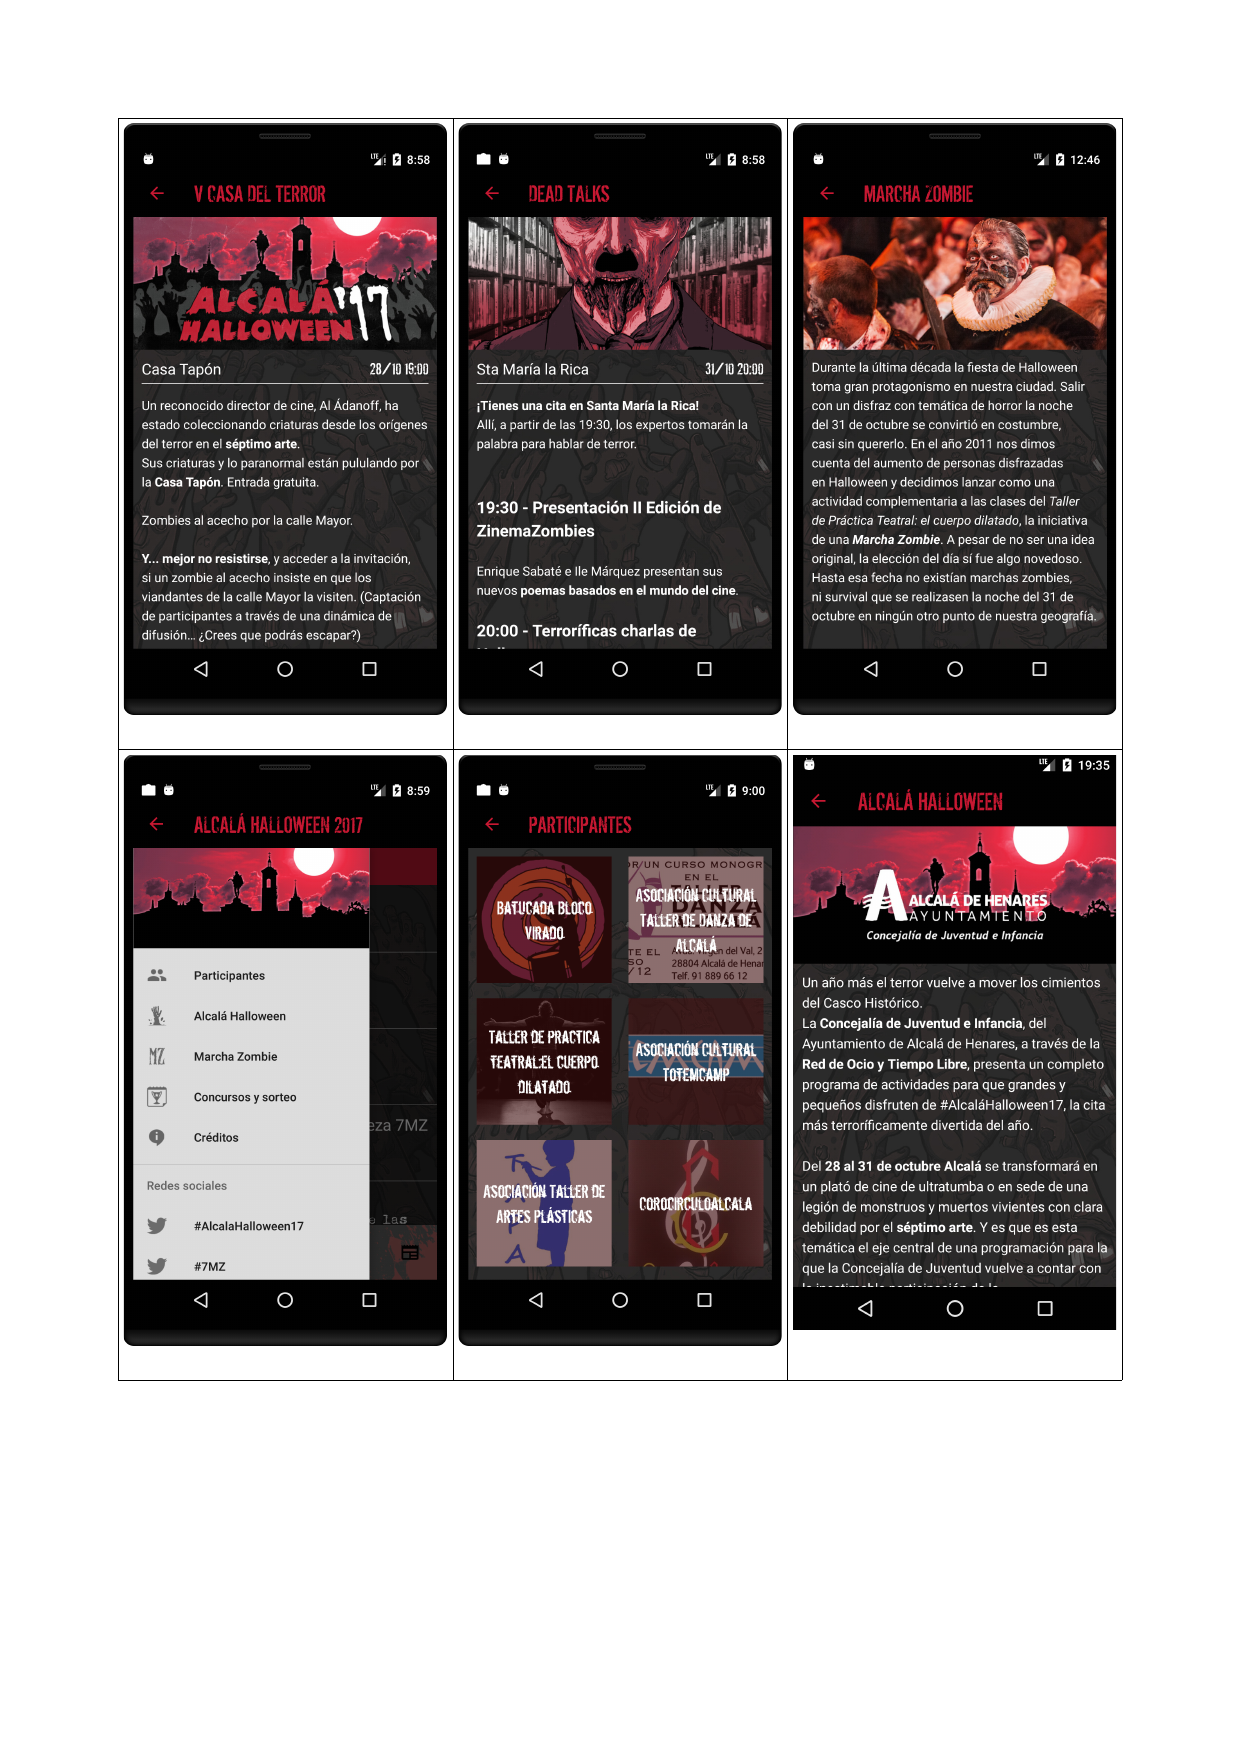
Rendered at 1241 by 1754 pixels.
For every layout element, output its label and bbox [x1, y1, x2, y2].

picture [458, 755, 782, 1346]
picture [123, 123, 447, 715]
picture [123, 755, 447, 1346]
picture [793, 755, 1117, 1330]
picture [458, 123, 782, 715]
table_cell [119, 750, 453, 1380]
table_cell [788, 119, 1122, 749]
table_cell [788, 750, 1122, 1380]
table_cell [454, 750, 787, 1380]
picture [793, 123, 1117, 715]
table_cell [454, 119, 787, 749]
table_cell [119, 119, 453, 749]
